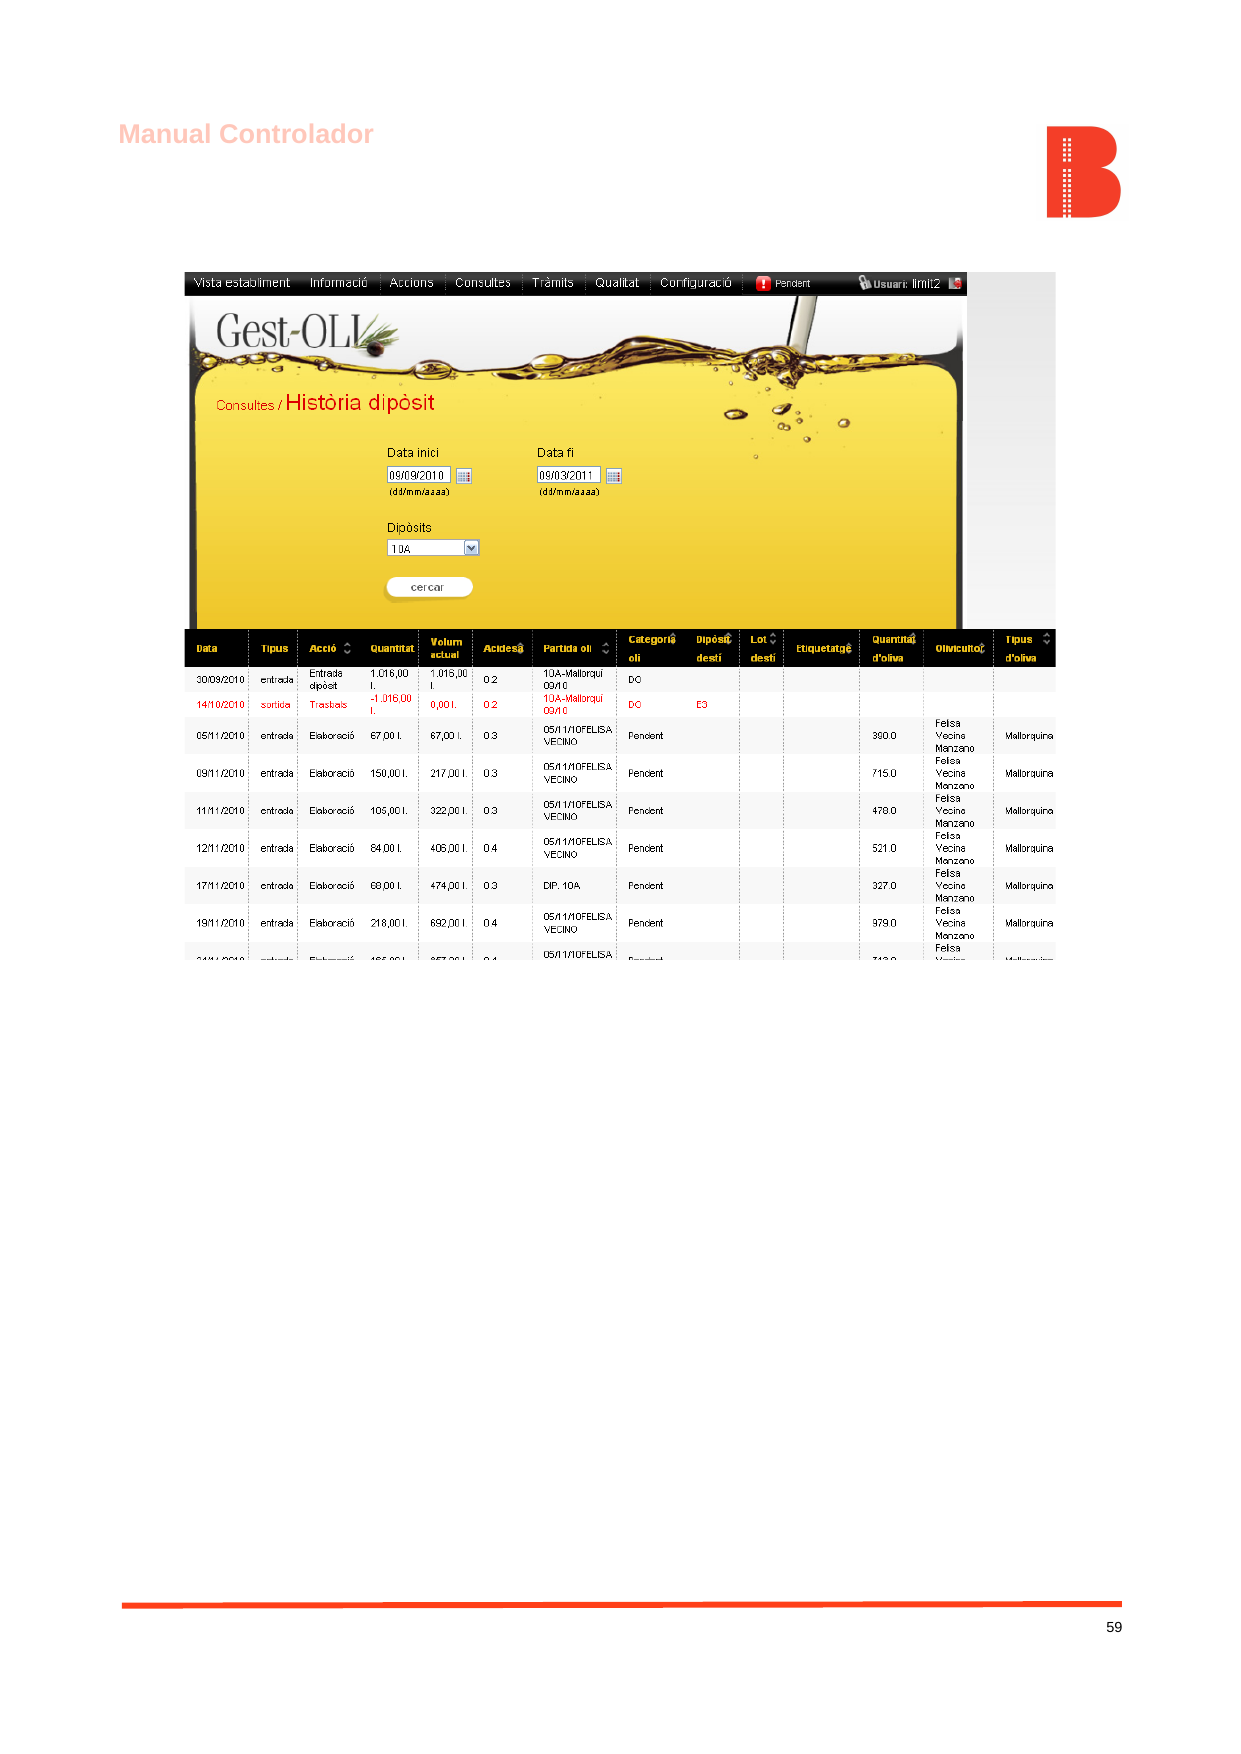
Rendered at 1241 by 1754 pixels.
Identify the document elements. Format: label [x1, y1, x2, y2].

picture [1036, 124, 1130, 221]
picture [184, 272, 1056, 960]
